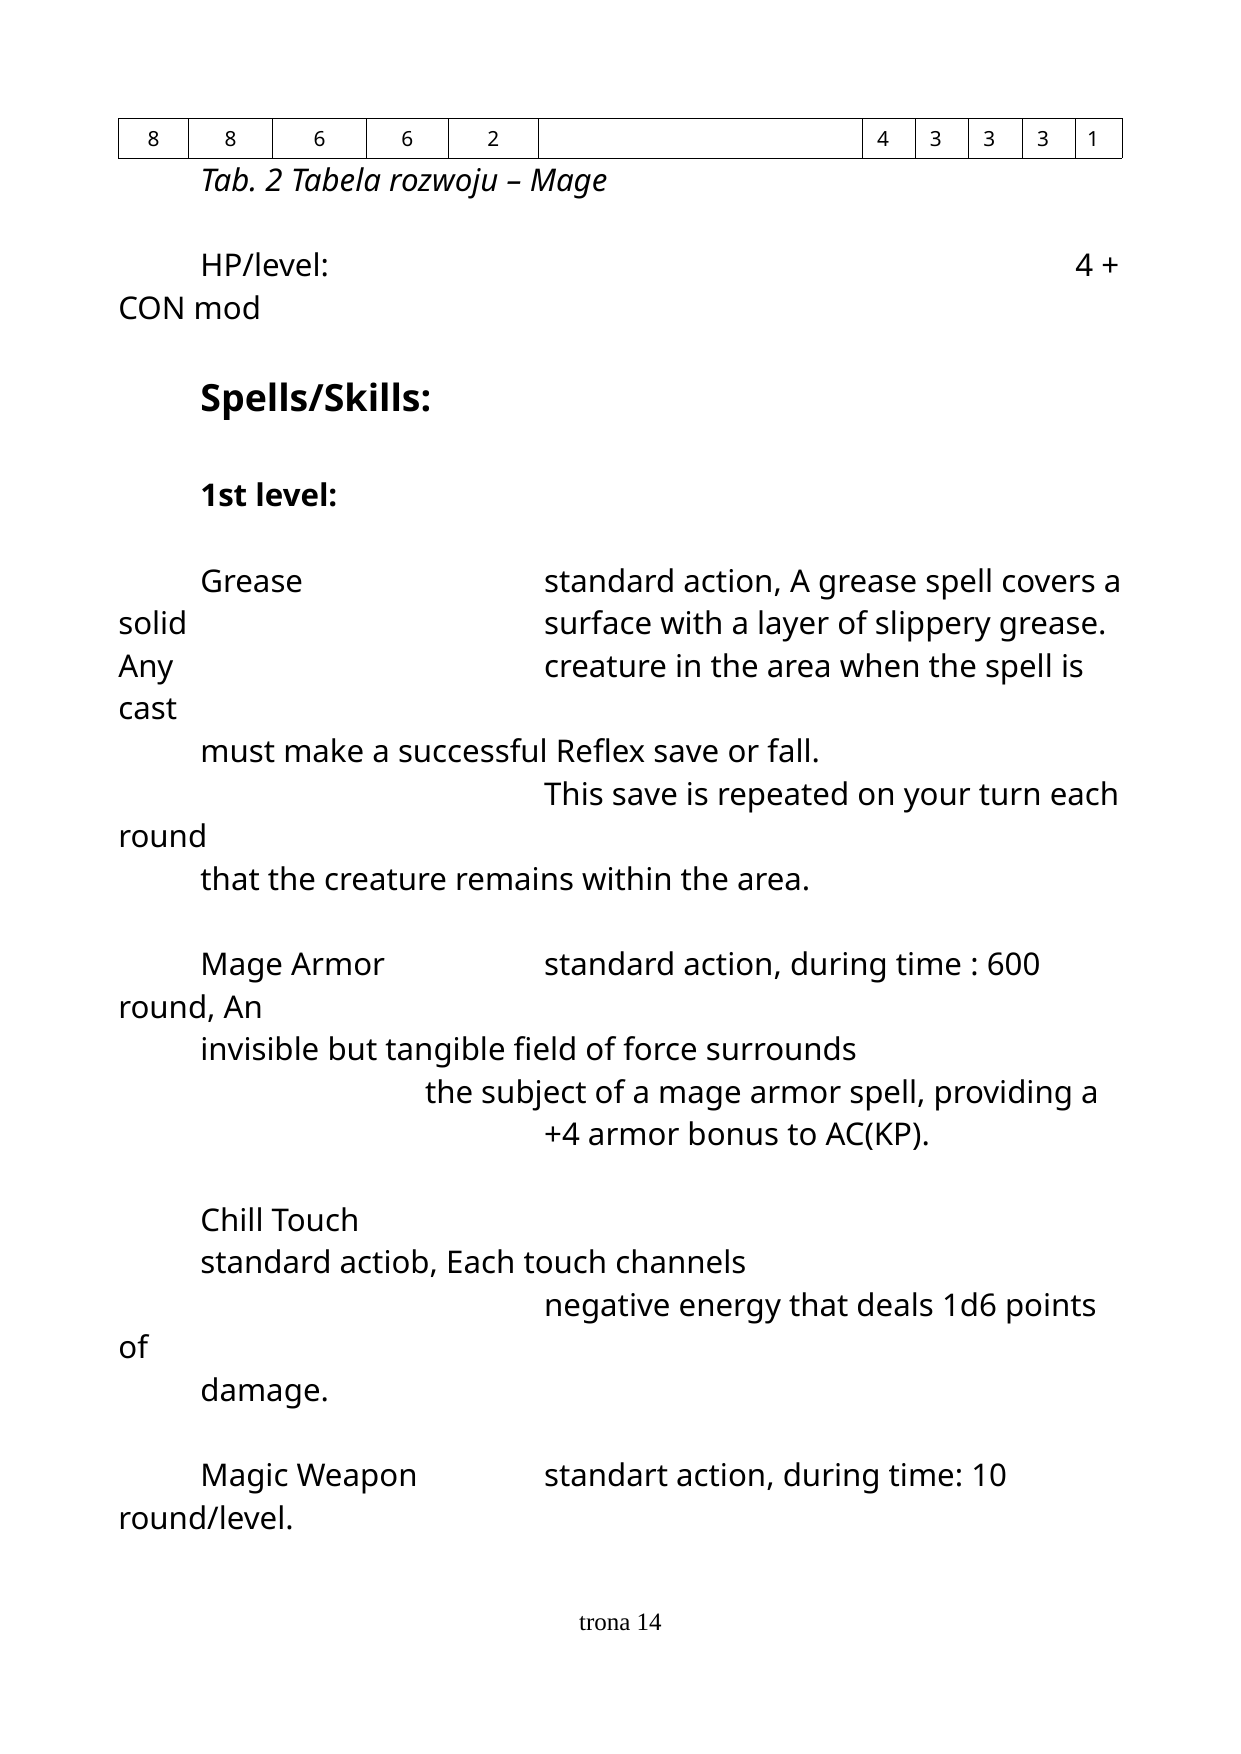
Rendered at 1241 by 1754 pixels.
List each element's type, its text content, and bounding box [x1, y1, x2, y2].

text 1st level: [118, 473, 1122, 516]
table_cell 3 [916, 119, 968, 158]
table_cell 8 [119, 119, 188, 158]
table_cell 6 [367, 119, 448, 158]
table_cell 3 [969, 119, 1022, 158]
text HP/level: 4 + CON mod [118, 243, 1122, 329]
table_cell 3 [1023, 119, 1075, 158]
table_cell 6 [273, 119, 366, 158]
table_cell 4 [863, 119, 915, 158]
table_cell 1 [1076, 119, 1122, 158]
text Grease standard action, A grease spell covers a solid surface with a layer of slippery grease. Any creature in the area when the spell is cast must make a successful Reflex save or fall. This save is repeated on your turn each round that the creature remains within the area. [118, 558, 1122, 899]
text Chill Touch standard actiob, Each touch channels negative energy that deals 1d6 points of damage. Magic Weapon standart action, during time: 10 round/level. [118, 1198, 1122, 1538]
text Spells/Skills: [118, 371, 1122, 422]
text Tab. 2 Tabela rozwoju – Mage [118, 159, 1122, 201]
table_cell [539, 119, 862, 158]
text Mage Armor standard action, during time : 600 round, An invisible but tangible field of force surrounds the subject of a mage armor spell, providing a +4 armor bonus to AC(KP). [118, 942, 1122, 1155]
table_cell 8 [189, 119, 272, 158]
table_cell 2 [449, 119, 538, 158]
